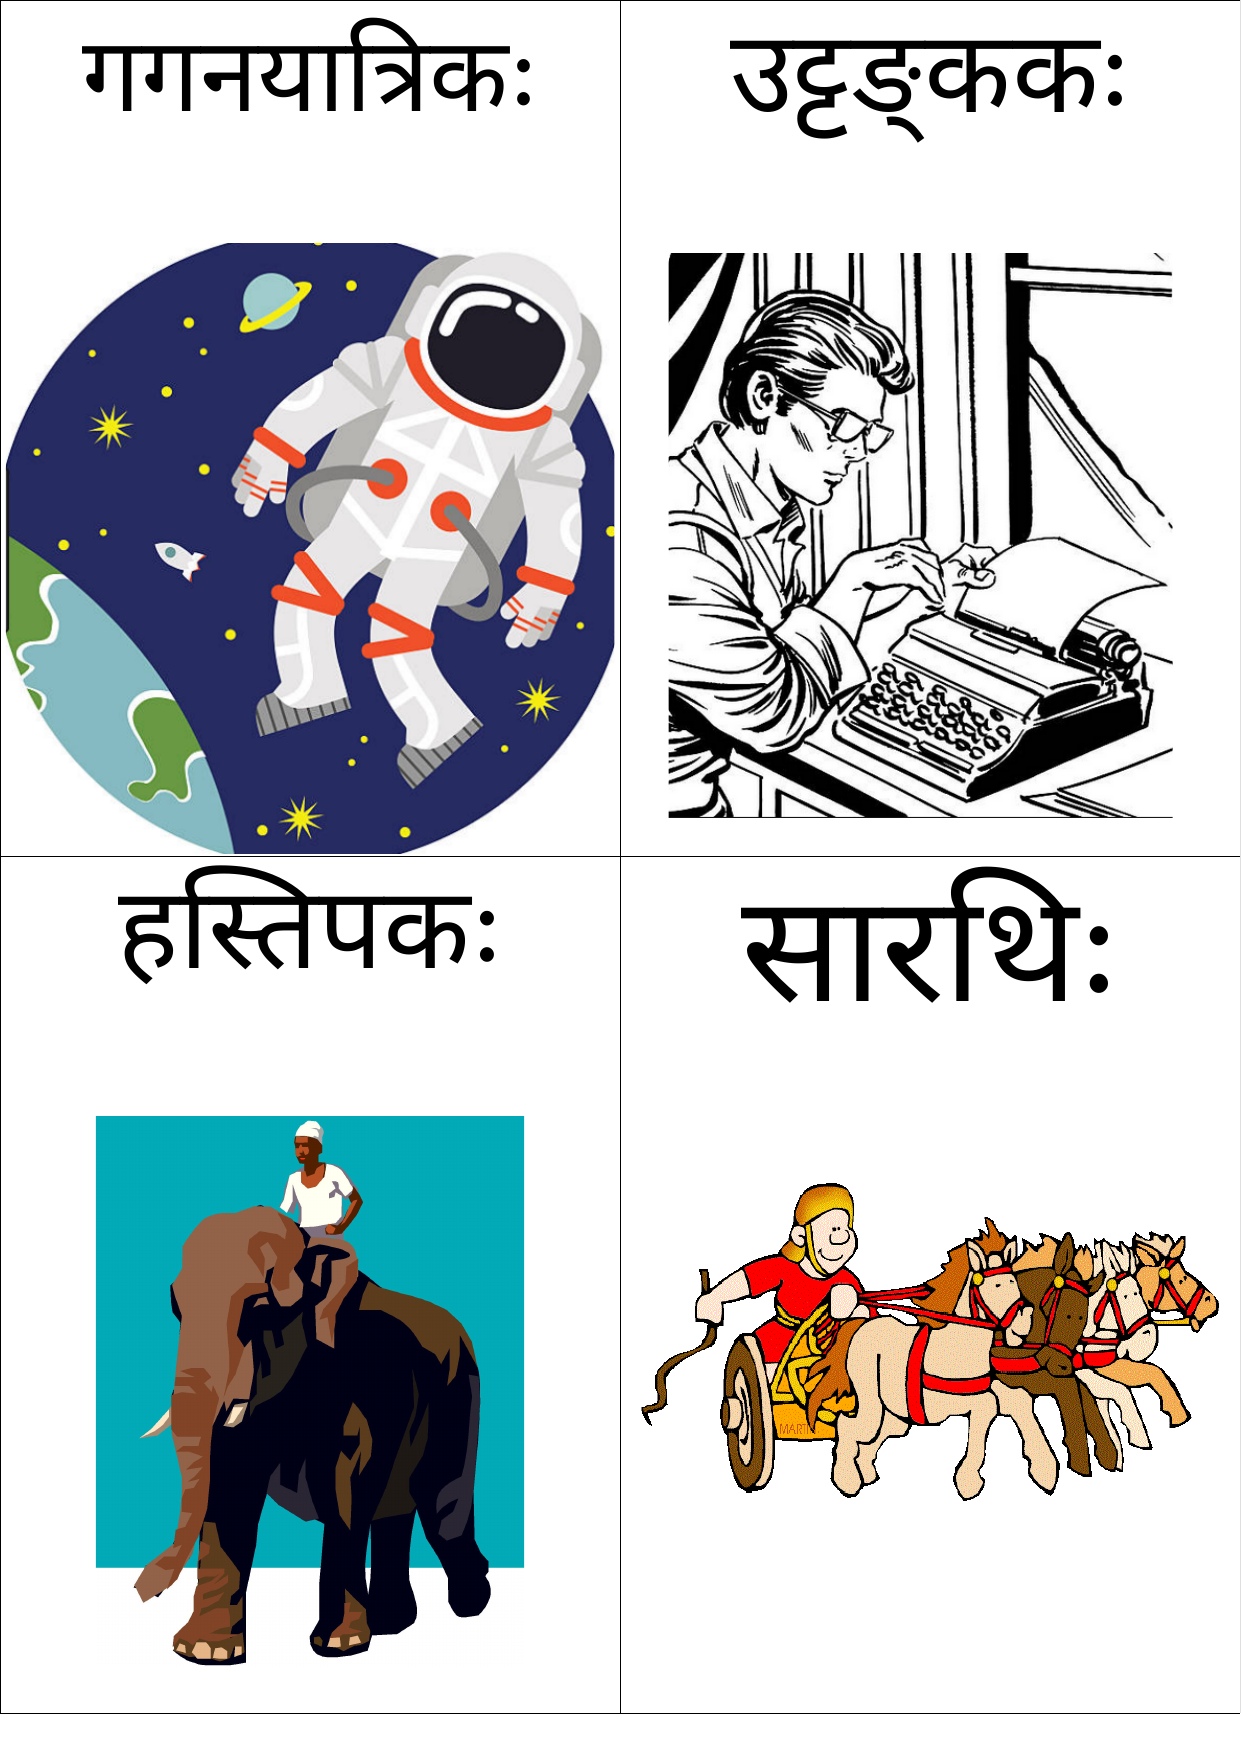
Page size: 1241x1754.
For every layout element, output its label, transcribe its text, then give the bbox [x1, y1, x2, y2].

picture [668, 253, 1173, 818]
table_cell सारथिः [621, 857, 1240, 1712]
picture [95, 1116, 525, 1667]
picture [5, 243, 615, 854]
table_cell हस्तिपकः [1, 857, 620, 1712]
picture [639, 1164, 1224, 1510]
table_cell गगनयात्रिकः [1, 1, 620, 856]
table_cell उट्टङ्ककः [621, 1, 1240, 856]
